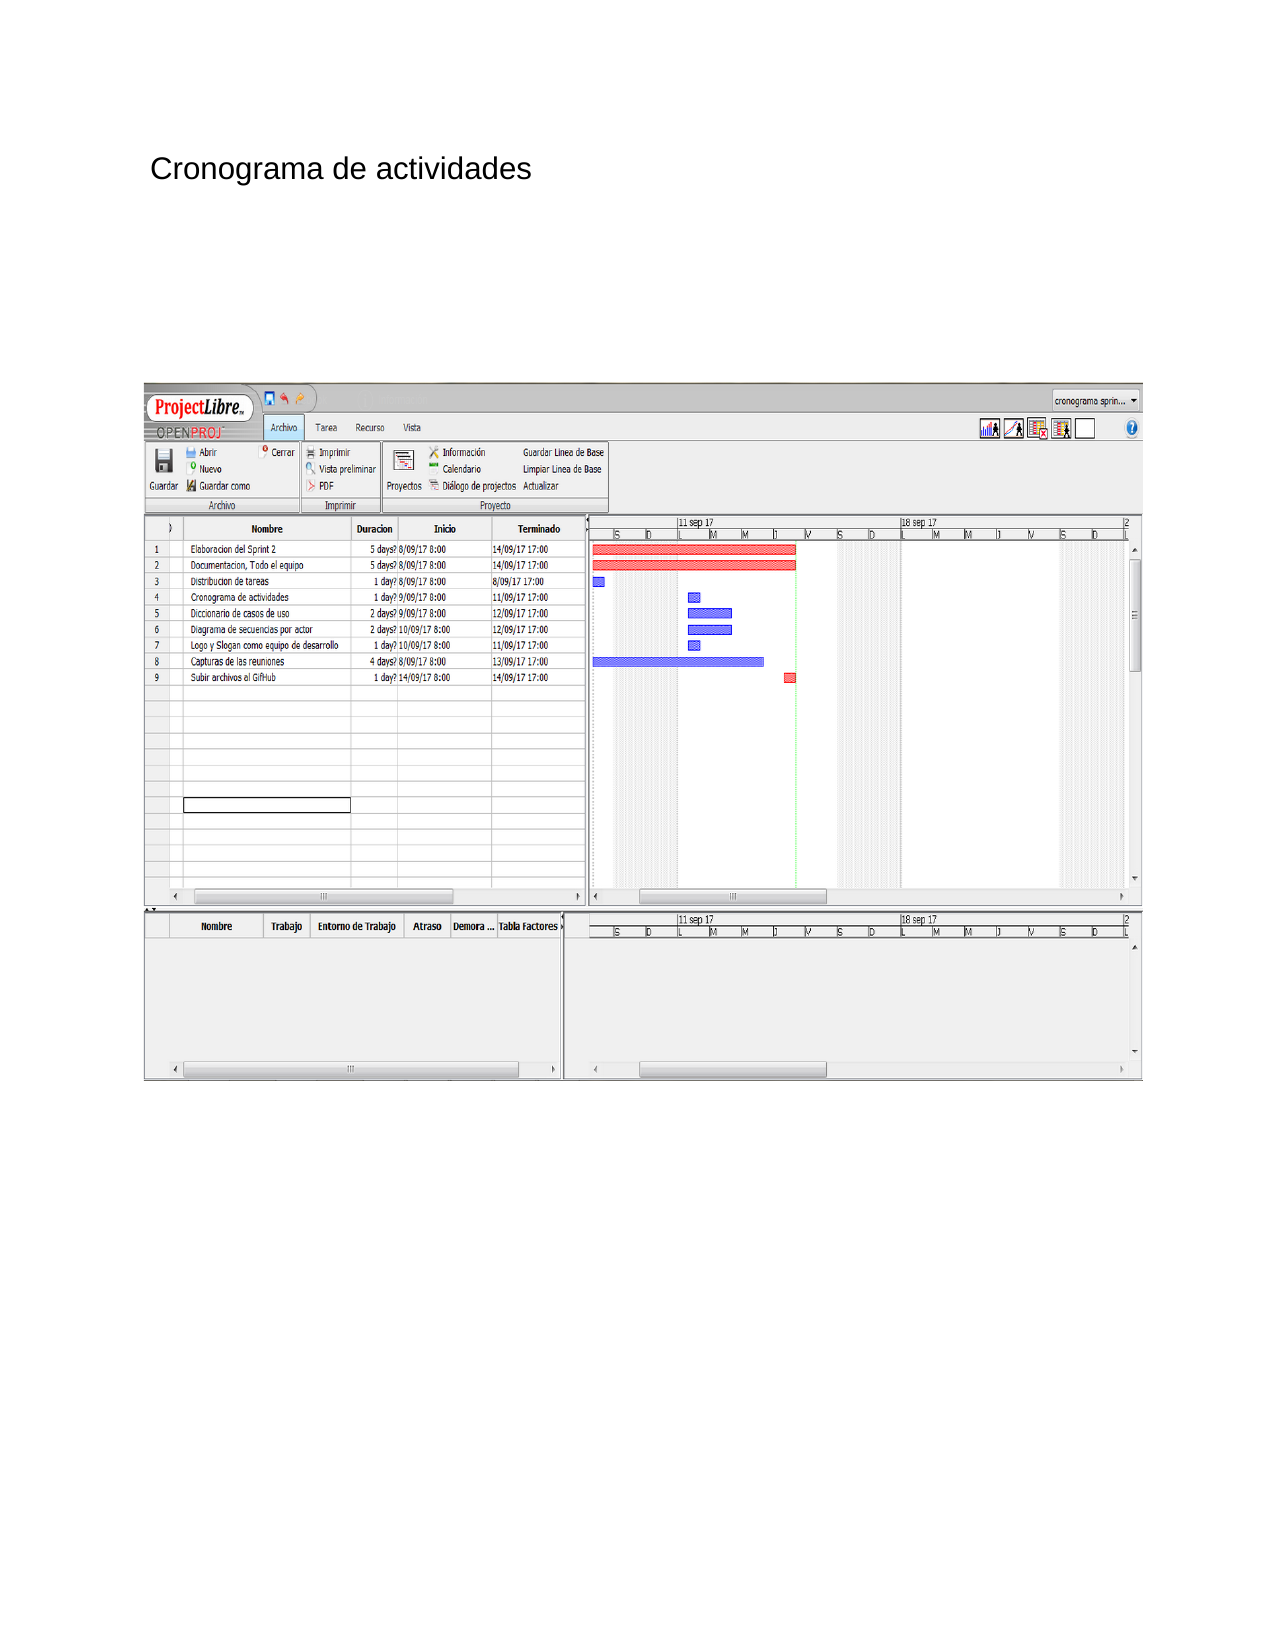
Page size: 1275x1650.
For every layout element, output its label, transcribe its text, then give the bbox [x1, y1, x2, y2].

text Cronograma de actividades [150, 150, 1125, 186]
picture [143, 382, 1143, 1081]
